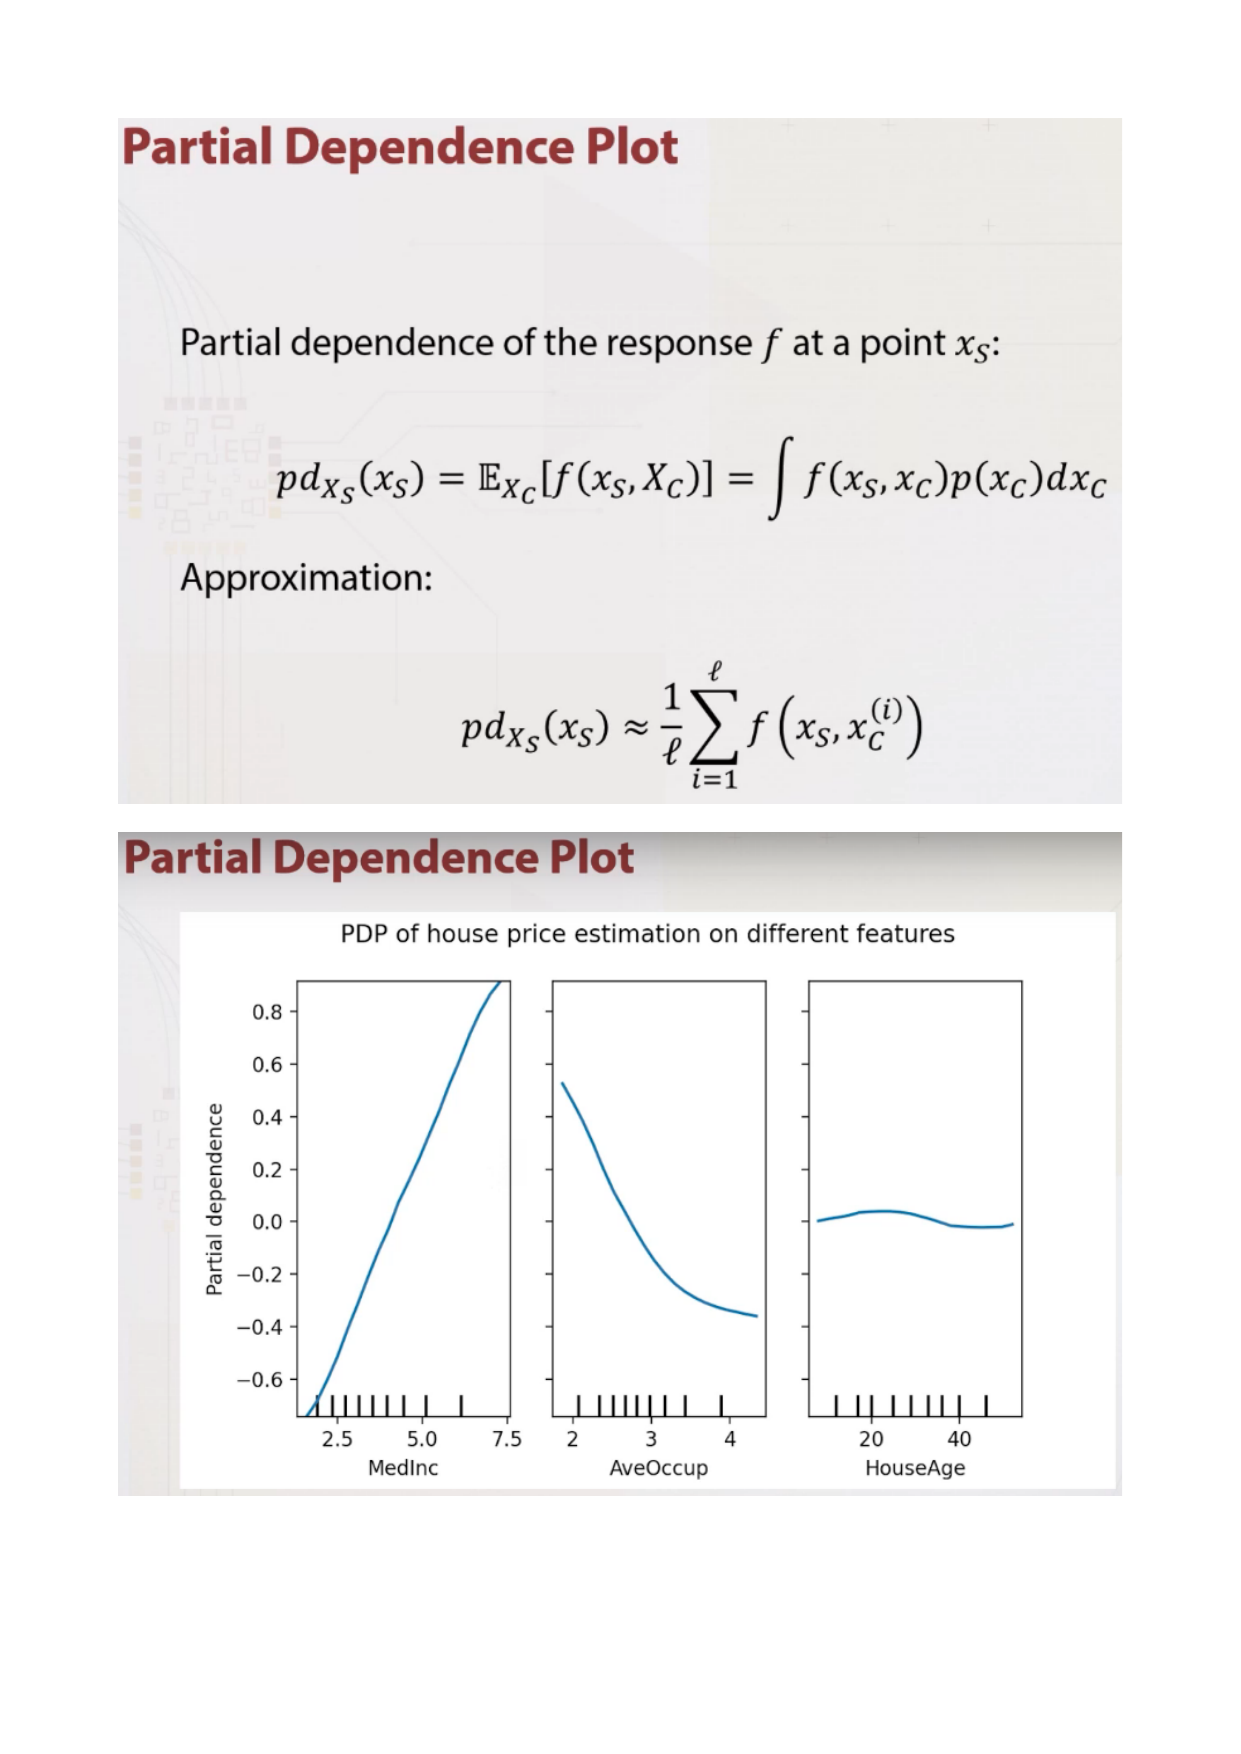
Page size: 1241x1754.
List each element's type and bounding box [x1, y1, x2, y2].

picture [118, 832, 1123, 1496]
picture [118, 118, 1123, 804]
